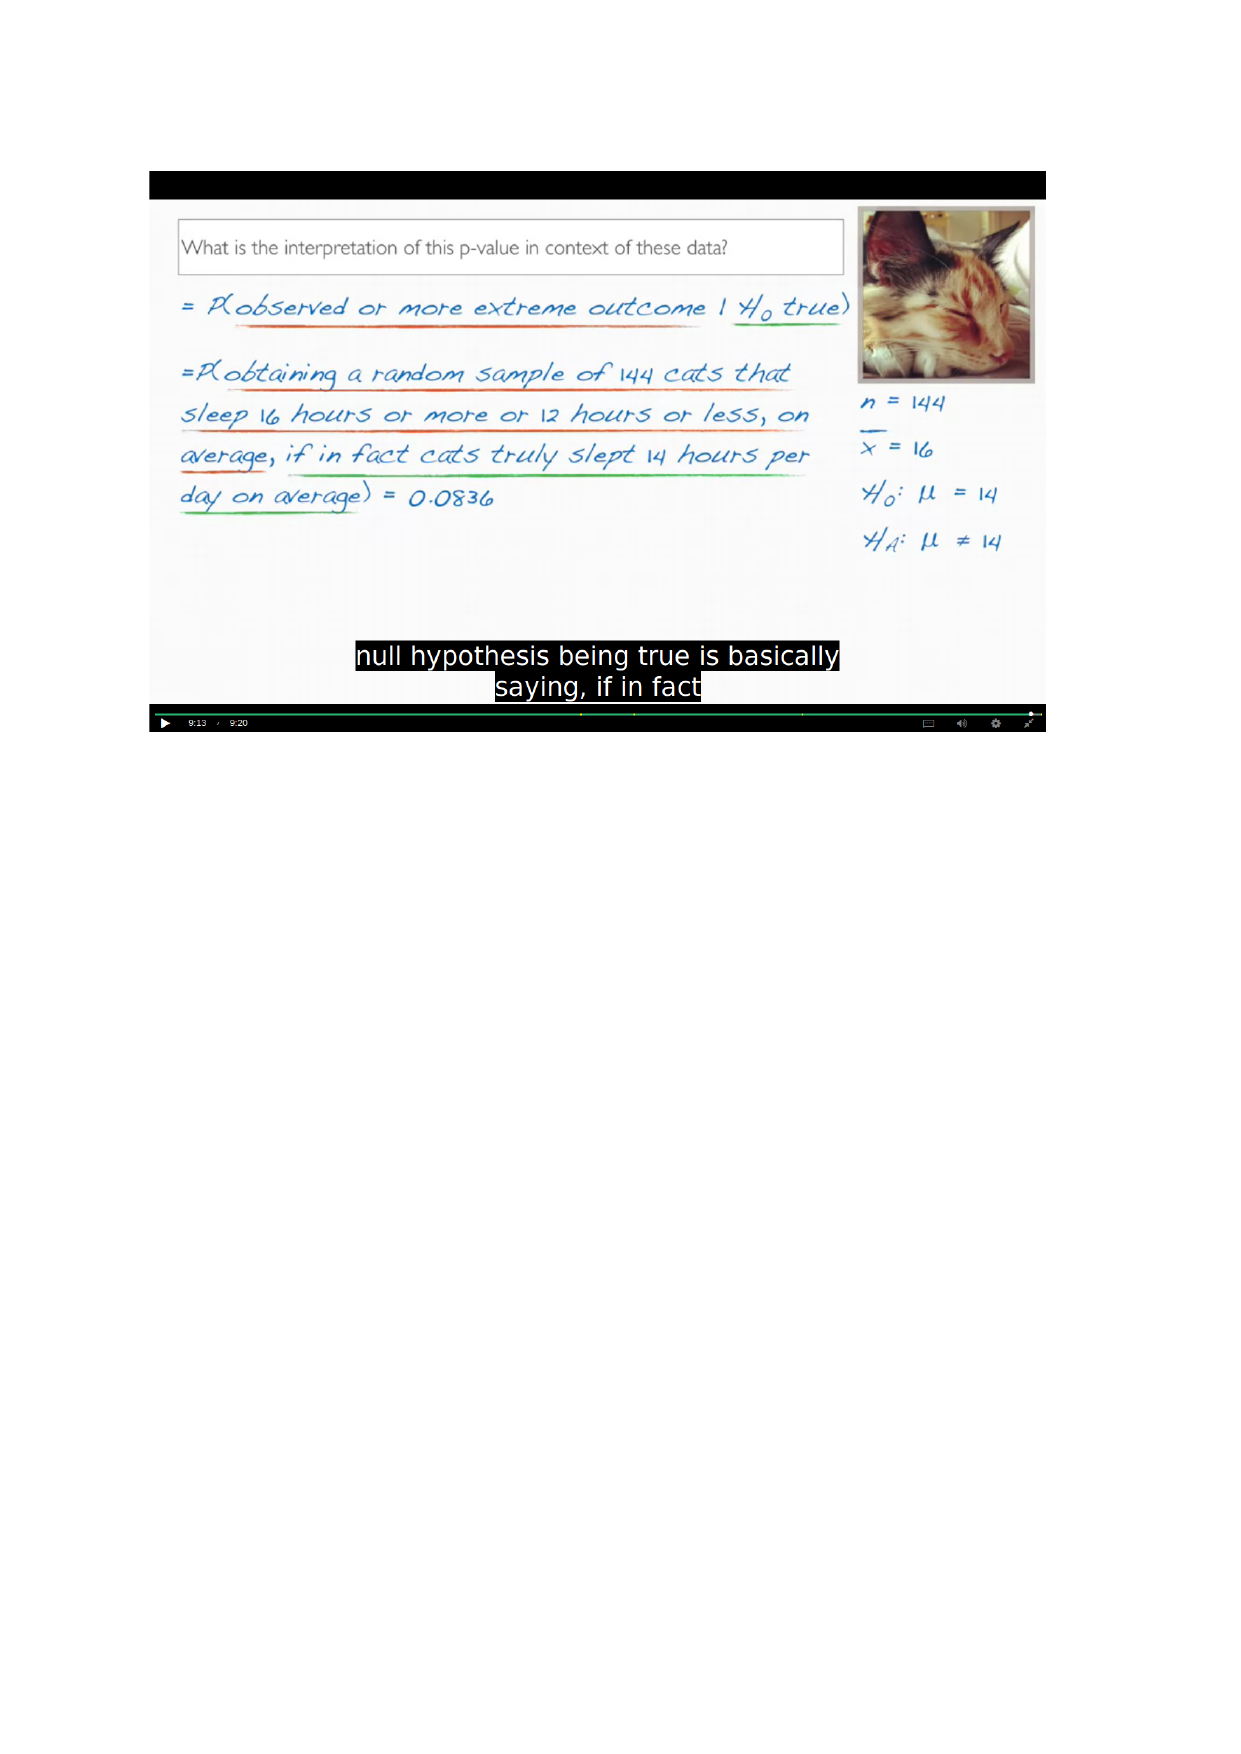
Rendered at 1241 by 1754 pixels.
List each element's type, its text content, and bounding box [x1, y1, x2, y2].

picture [149, 171, 1046, 732]
title WEEK 3 [118, 118, 1122, 1604]
